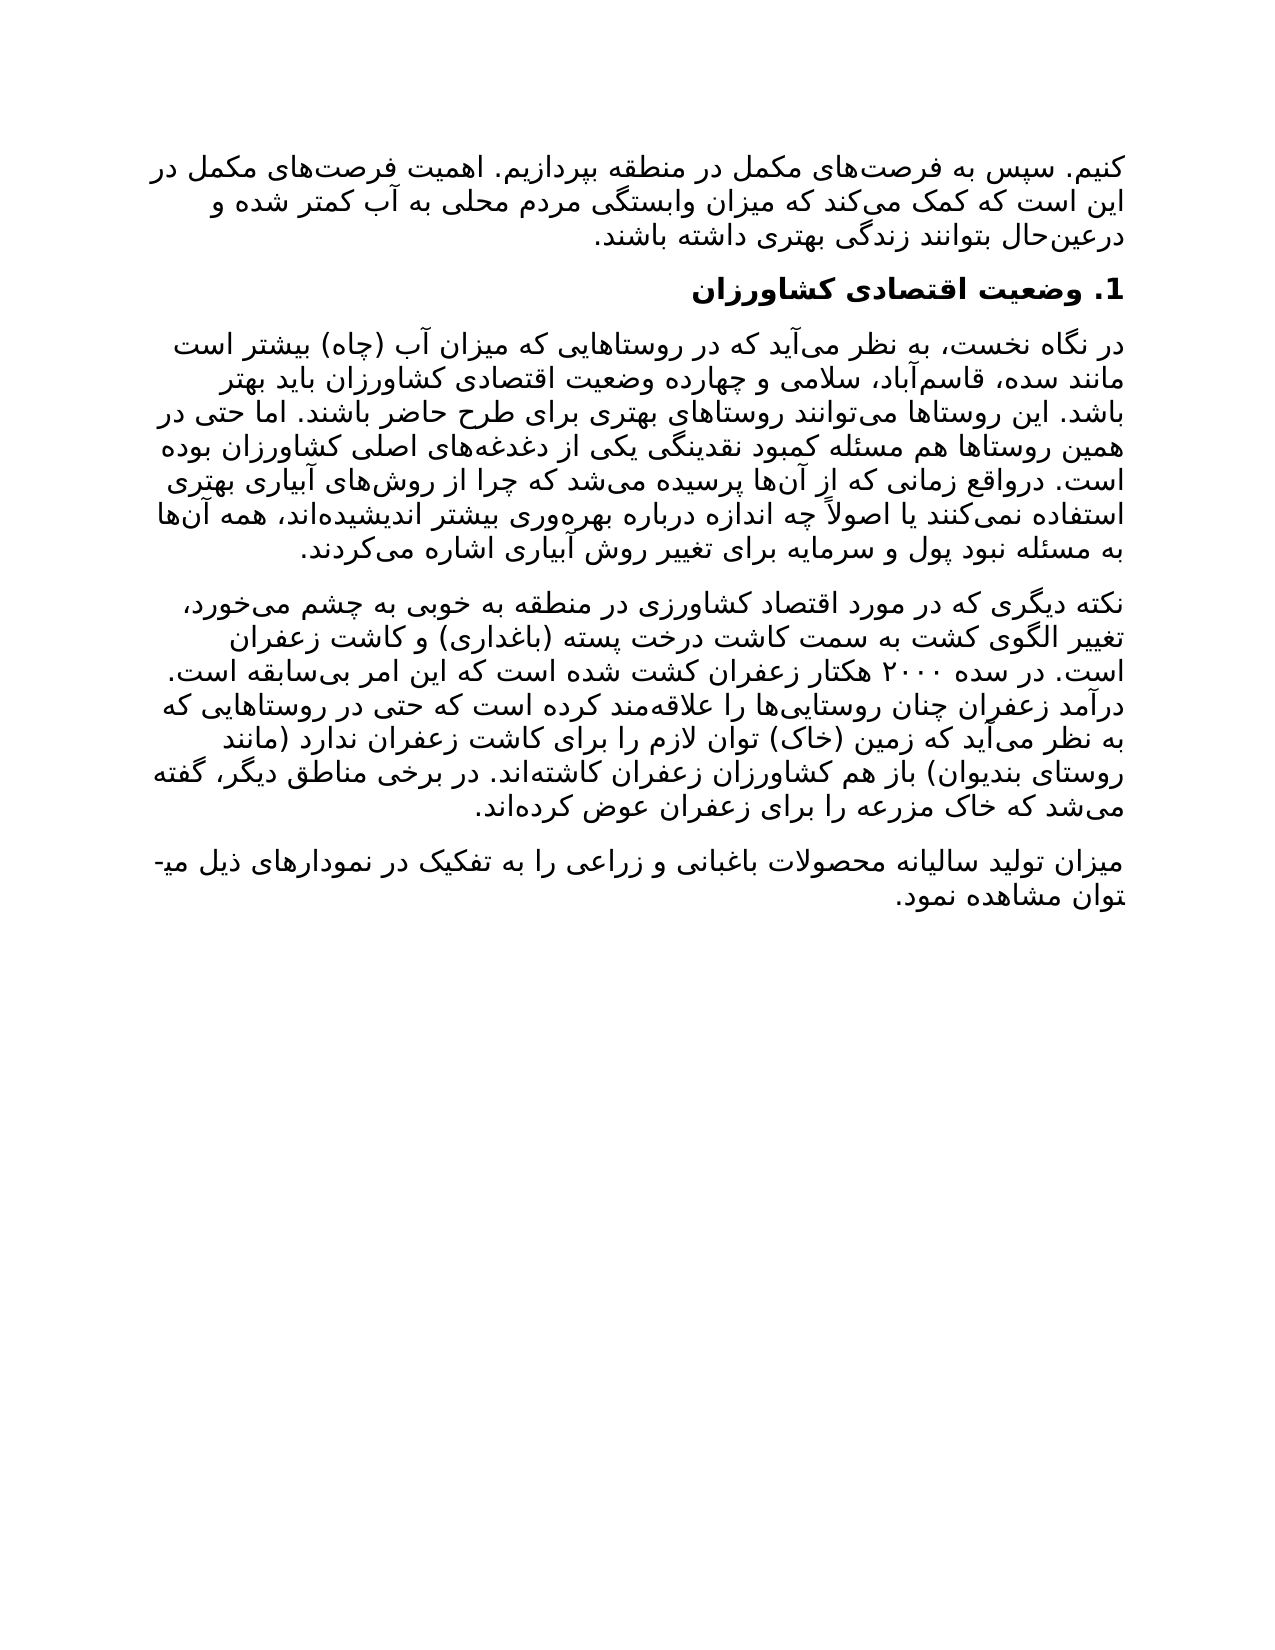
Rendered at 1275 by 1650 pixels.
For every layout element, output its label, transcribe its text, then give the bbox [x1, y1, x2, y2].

text برای اینکه بتوانیم لازم است که نگاه عمیق‌تری به وضعیت اقتصادی کشاورزان داشته باشیم لازم است که ابتدا آنچه که در جریان بازدیدها بیان کرده‌اند جمع‌بندی کنیم. سپس به فرصت‌های مکمل در منطقه بپردازیم. اهمیت فرصت‌های مکمل در این است که کمک می‌کند که میزان وابستگی مردم محلی به آب کمتر شده و درعین‌حال بتوانند زندگی بهتری داشته باشند. [150, 150, 1125, 252]
text 1. وضعیت اقتصادی کشاورزان [150, 273, 1125, 307]
text میزان تولید سالیانه محصولات باغبانی و زراعی را به تفکیک در نمودارهای ذیل می­توان مشاهده نمود. [150, 844, 1125, 912]
text در نگاه نخست، به نظر می‌آید که در روستاهایی که میزان آب (چاه) بیشتر است مانند سده، قاسم‌آباد، سلامی و چهارده وضعیت اقتصادی کشاورزان باید بهتر باشد. این روستاها می‌توانند روستاهای بهتری برای طرح حاضر باشند. اما حتی در همین روستاها هم مسئله کمبود نقدینگی یکی از دغدغه‌های اصلی کشاورزان بوده است. درواقع زمانی که از آن‌ها پرسیده می‌شد که چرا از روش‌های آبیاری بهتری استفاده نمی‌کنند یا اصولاً چه اندازه درباره بهره‌وری بیشتر اندیشیده‌اند، همه آن‌ها به مسئله نبود پول و سرمایه برای تغییر روش آبیاری اشاره می‌کردند. [150, 327, 1125, 565]
text نکته دیگری که در مورد اقتصاد کشاورزی در منطقه به خوبی به چشم می‌خورد، تغییر الگوی کشت به سمت کاشت درخت پسته (باغداری) و کاشت زعفران است. در سده ۲۰۰۰ هکتار زعفران کشت شده است که این امر بی‌سابقه است. درآمد زعفران چنان روستایی‌ها را علاقه‌مند کرده است که حتی در روستاهایی که به نظر می‌آید که زمین (خاک) توان لازم را برای کاشت زعفران ندارد (مانند روستای بندیوان) باز هم کشاورزان زعفران کاشته‌اند. در برخی مناطق دیگر، گفته می‌شد که خاک مزرعه را برای زعفران عوض کرده‌اند. [150, 586, 1125, 824]
